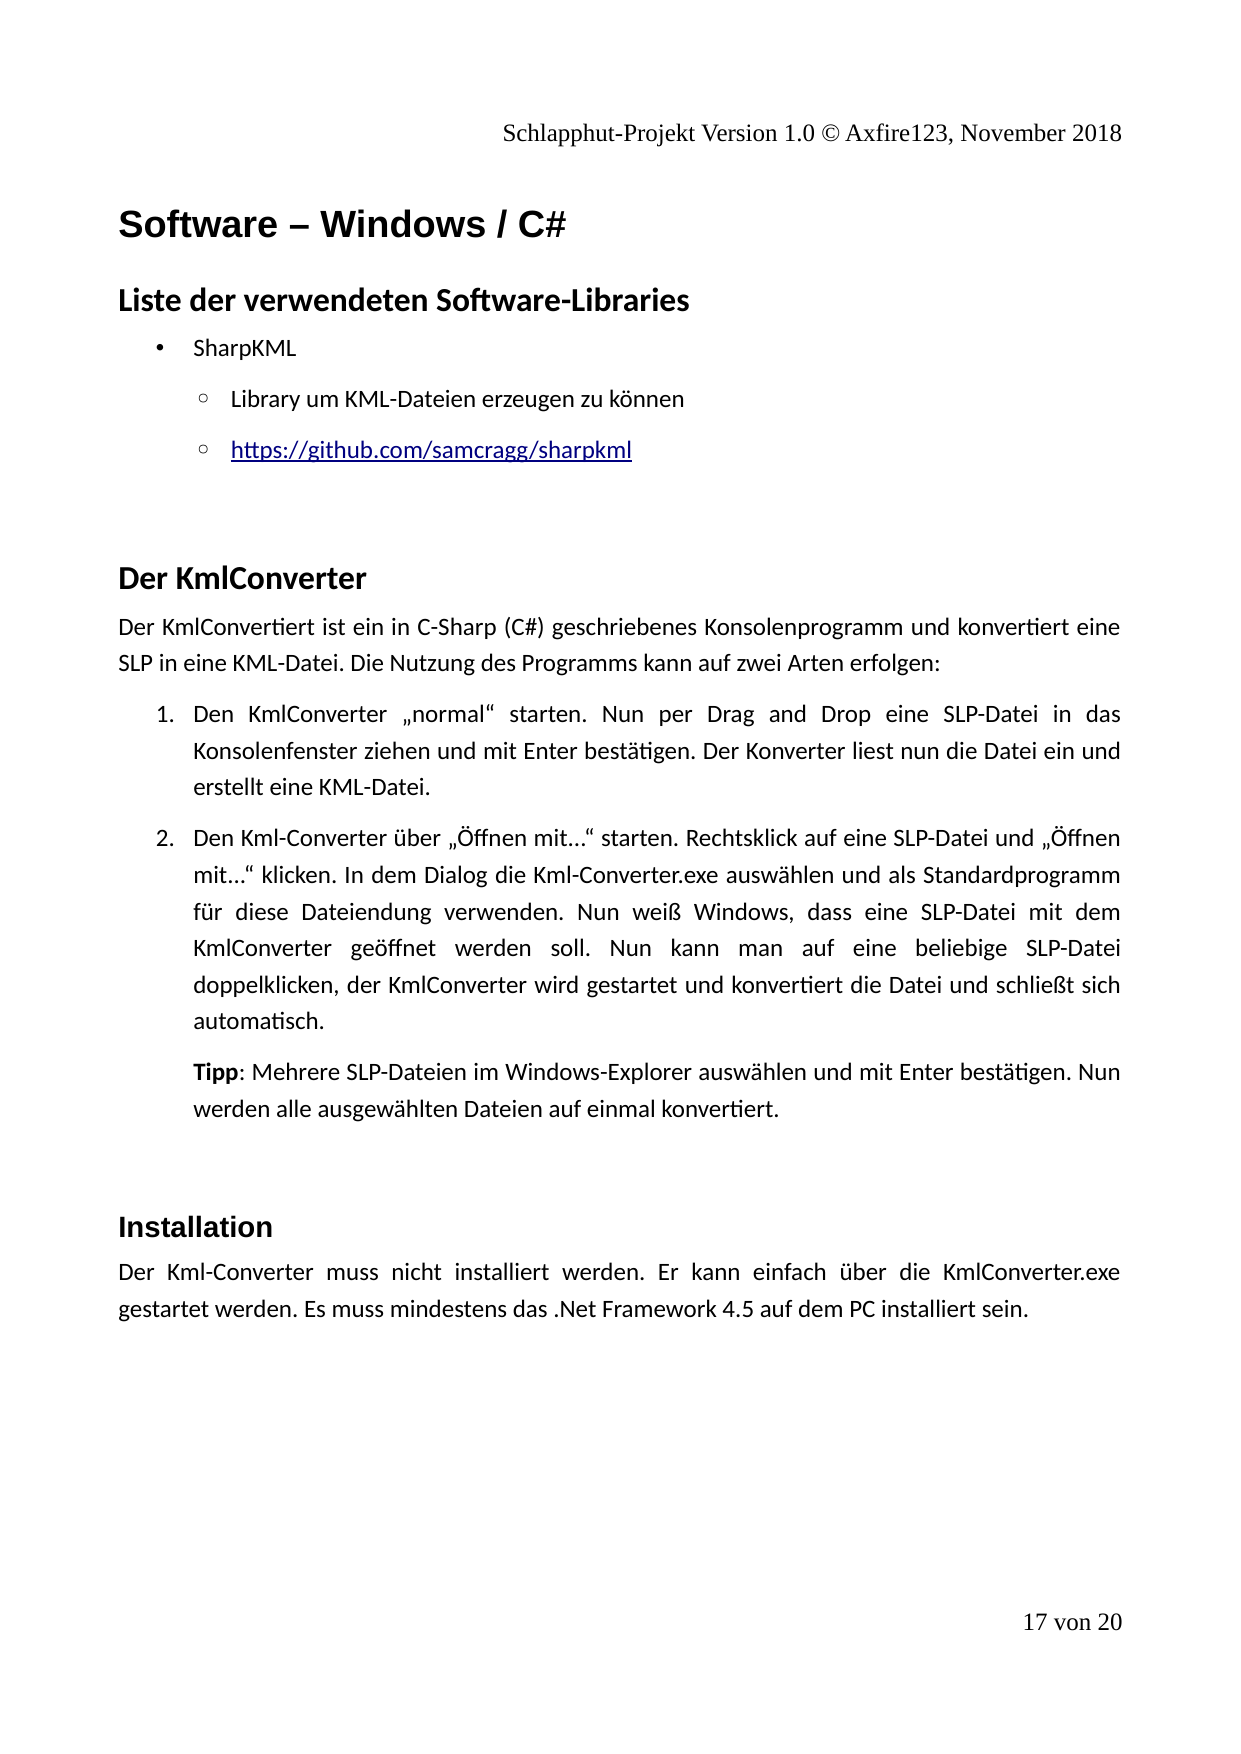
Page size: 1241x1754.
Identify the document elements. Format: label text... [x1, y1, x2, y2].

list SharpKML [156, 332, 1122, 362]
list https://github.com/samcragg/sharpkml [193, 434, 1122, 464]
list Den KmlConverter „normal“ starten. Nun per Drag and Drop eine SLP-Datei in das Konsolenfenster ziehen und mit Enter bestätigen. Der Konverter liest nun die Datei ein und erstellt eine KML-Datei. [156, 698, 1122, 802]
list Tipp: Mehrere SLP-Dateien im Windows-Explorer auswählen und mit Enter bestätigen. Nun werden alle ausgewählten Dateien auf einmal konvertiert. [156, 1057, 1122, 1124]
subtitle Installation [118, 1210, 1122, 1244]
list Den Kml-Converter über „Öffnen mit...“ starten. Rechtsklick auf eine SLP-Datei und „Öffnen mit...“ klicken. In dem Dialog die Kml-Converter.exe auswählen und als Standardprogramm für diese Dateiendung verwenden. Nun weiß Windows, dass eine SLP-Datei mit dem KmlConverter geöffnet werden soll. Nun kann man auf eine beliebige SLP-Datei doppelklicken, der KmlConverter wird gestartet und konvertiert die Datei und schließt sich automatisch. [156, 823, 1122, 1036]
list Library um KML-Dateien erzeugen zu können [193, 383, 1122, 413]
subtitle Der KmlConverter [118, 557, 1122, 598]
text Der Kml-Converter muss nicht installiert werden. Er kann einfach über die KmlConverter.exe gestartet werden. Es muss mindestens das .Net Framework 4.5 auf dem PC installiert sein. [118, 1256, 1122, 1323]
text Der KmlConvertiert ist ein in C-Sharp (C#) geschriebenes Konsolenprogramm und konvertiert eine SLP in eine KML-Datei. Die Nutzung des Programms kann auf zwei Arten erfolgen: [118, 611, 1122, 678]
subtitle Software – Windows / C# [118, 201, 1122, 245]
subtitle Liste der verwendeten Software-Libraries [118, 278, 1122, 319]
